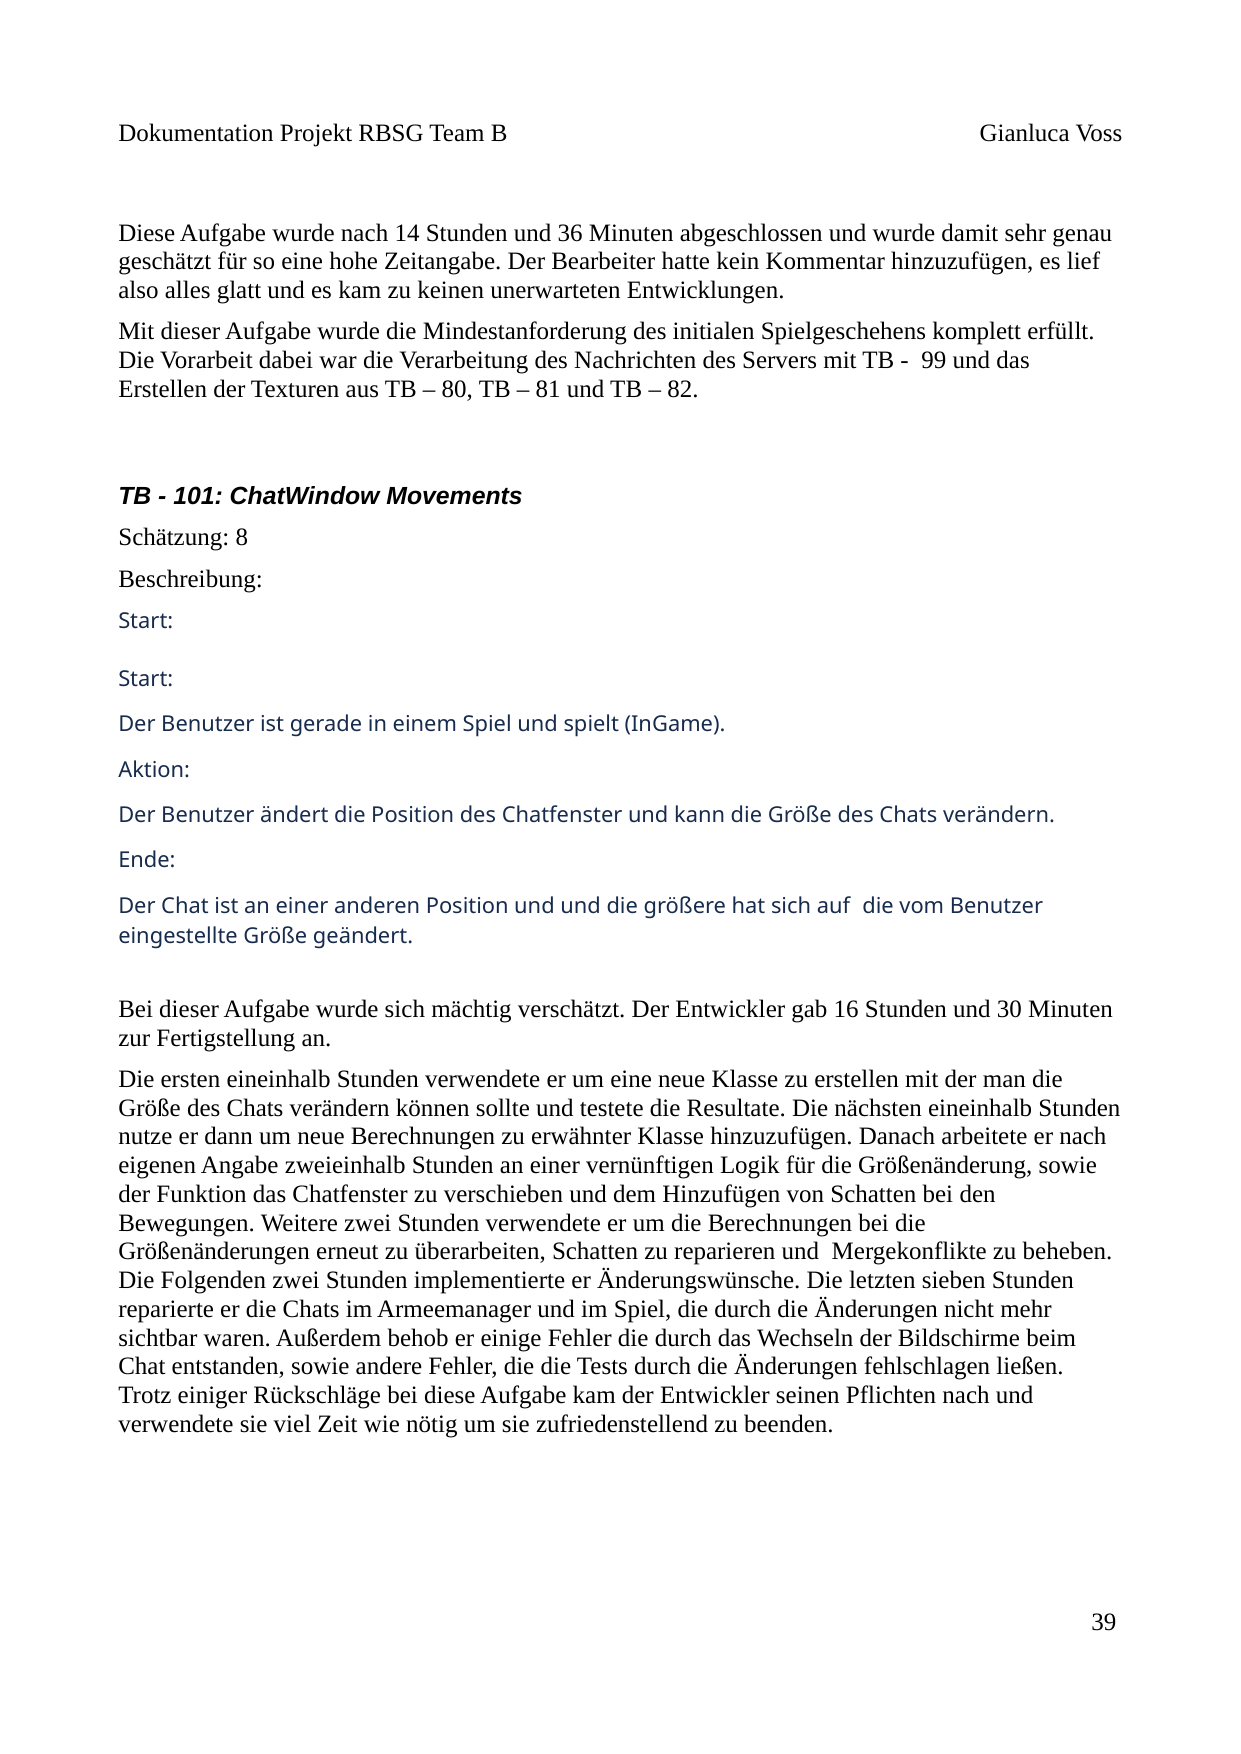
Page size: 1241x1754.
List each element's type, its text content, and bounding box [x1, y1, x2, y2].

text Start: [118, 605, 1122, 635]
text Schätzung: 8 [118, 522, 1122, 551]
text Ende: [118, 844, 1122, 874]
text Der Benutzer ändert die Position des Chatfenster und kann die Größe des Chats verändern. [118, 799, 1122, 829]
text Bei dieser Aufgabe wurde sich mächtig verschätzt. Der Entwickler gab 16 Stunden und 30 Minuten zur Fertigstellung an. [118, 994, 1122, 1051]
text Der Chat ist an einer anderen Position und und die größere hat sich auf die vom Benutzer eingestellte Größe geändert. [118, 890, 1122, 949]
text Der Benutzer ist gerade in einem Spiel und spielt (InGame). [118, 708, 1122, 738]
text Beschreibung: [118, 564, 1122, 592]
text Diese Aufgabe wurde nach 14 Stunden und 36 Minuten abgeschlossen und wurde damit sehr genau geschätzt für so eine hohe Zeitangabe. Der Bearbeiter hatte kein Kommentar hinzuzufügen, es lief also alles glatt und es kam zu keinen unerwarteten Entwicklungen. [118, 218, 1122, 304]
text Aktion: [118, 754, 1122, 783]
text Mit dieser Aufgabe wurde die Mindestanforderung des initialen Spielgeschehens komplett erfüllt. Die Vorarbeit dabei war die Verarbeitung des Nachrichten des Servers mit TB - 99 und das Erstellen der Texturen aus TB – 80, TB – 81 und TB – 82. [118, 316, 1122, 403]
text Start: [118, 663, 1122, 693]
text Die ersten eineinhalb Stunden verwendete er um eine neue Klasse zu erstellen mit der man die Größe des Chats verändern können sollte und testete die Resultate. Die nächsten eineinhalb Stunden nutze er dann um neue Berechnungen zu erwähnter Klasse hinzuzufügen. Danach arbeitete er nach eigenen Angabe zweieinhalb Stunden an einer vernünftigen Logik für die Größenänderung, sowie der Funktion das Chatfenster zu verschieben und dem Hinzufügen von Schatten bei den Bewegungen. Weitere zwei Stunden verwendete er um die Berechnungen bei die Größenänderungen erneut zu überarbeiten, Schatten zu reparieren und Mergekonflikte zu beheben. Die Folgenden zwei Stunden implementierte er Änderungswünsche. Die letzten sieben Stunden reparierte er die Chats im Armeemanager und im Spiel, die durch die Änderungen nicht mehr sichtbar waren. Außerdem behob er einige Fehler die durch das Wechseln der Bildschirme beim Chat entstanden, sowie andere Fehler, die die Tests durch die Änderungen fehlschlagen ließen. Trotz einiger Rückschläge bei diese Aufgabe kam der Entwickler seinen Pflichten nach und verwendete sie viel Zeit wie nötig um sie zufriedenstellend zu beenden. [118, 1064, 1122, 1438]
subtitle TB - 101: ChatWindow Movements [118, 481, 1122, 510]
